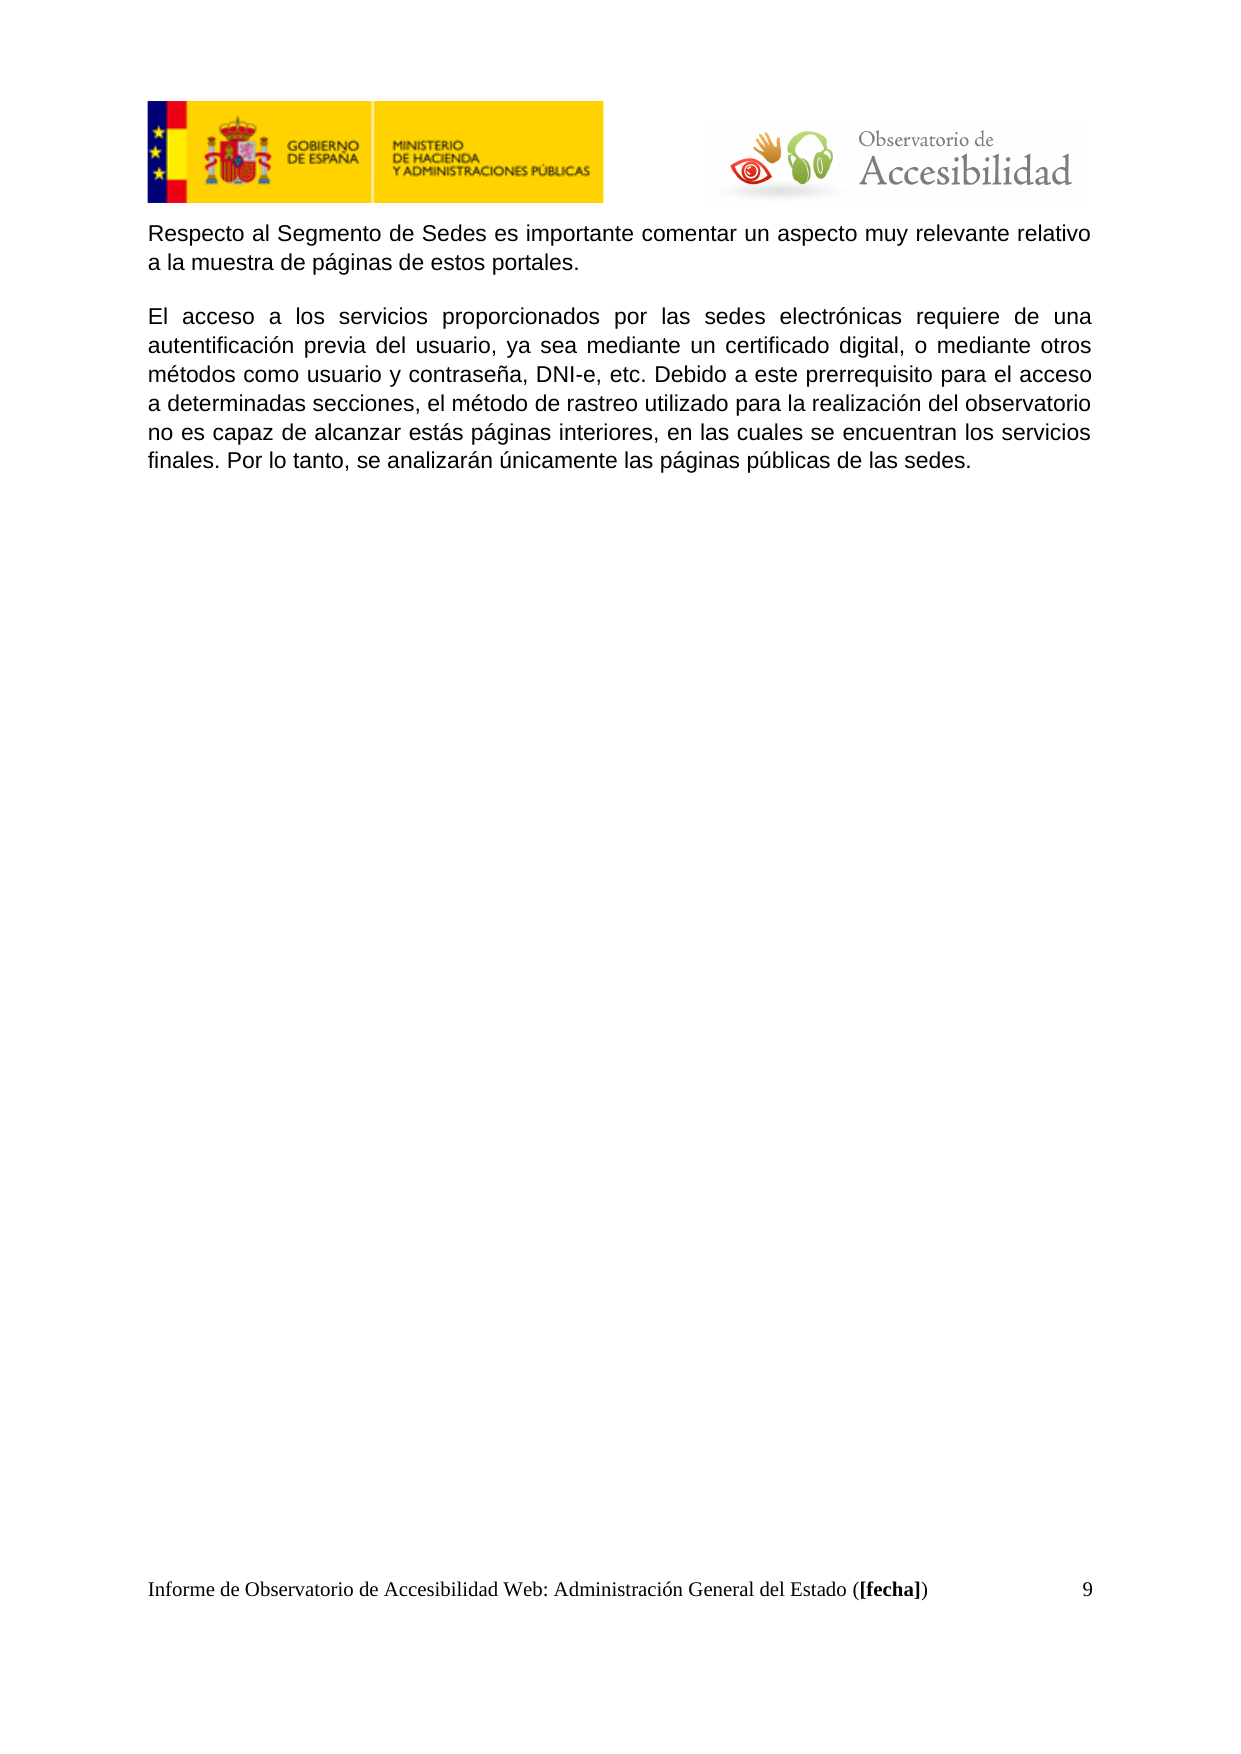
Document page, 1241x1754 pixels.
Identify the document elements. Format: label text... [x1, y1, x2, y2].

picture [147, 101, 604, 203]
picture [710, 122, 1086, 205]
text Respecto al Segmento de Sedes es importante comentar un aspecto muy relevante relativo a la muestra de páginas de estos portales. [148, 220, 1092, 275]
text El acceso a los servicios proporcionados por las sedes electrónicas requiere de una autentificación previa del usuario, ya sea mediante un certificado digital, o mediante otros métodos como usuario y contraseña, DNI-e, etc. Debido a este prerrequisito para el acceso a determinadas secciones, el método de rastreo utilizado para la realización del observatorio no es capaz de alcanzar estás páginas interiores, en las cuales se encuentran los servicios finales. Por lo tanto, se analizarán únicamente las páginas públicas de las sedes. [148, 303, 1092, 474]
